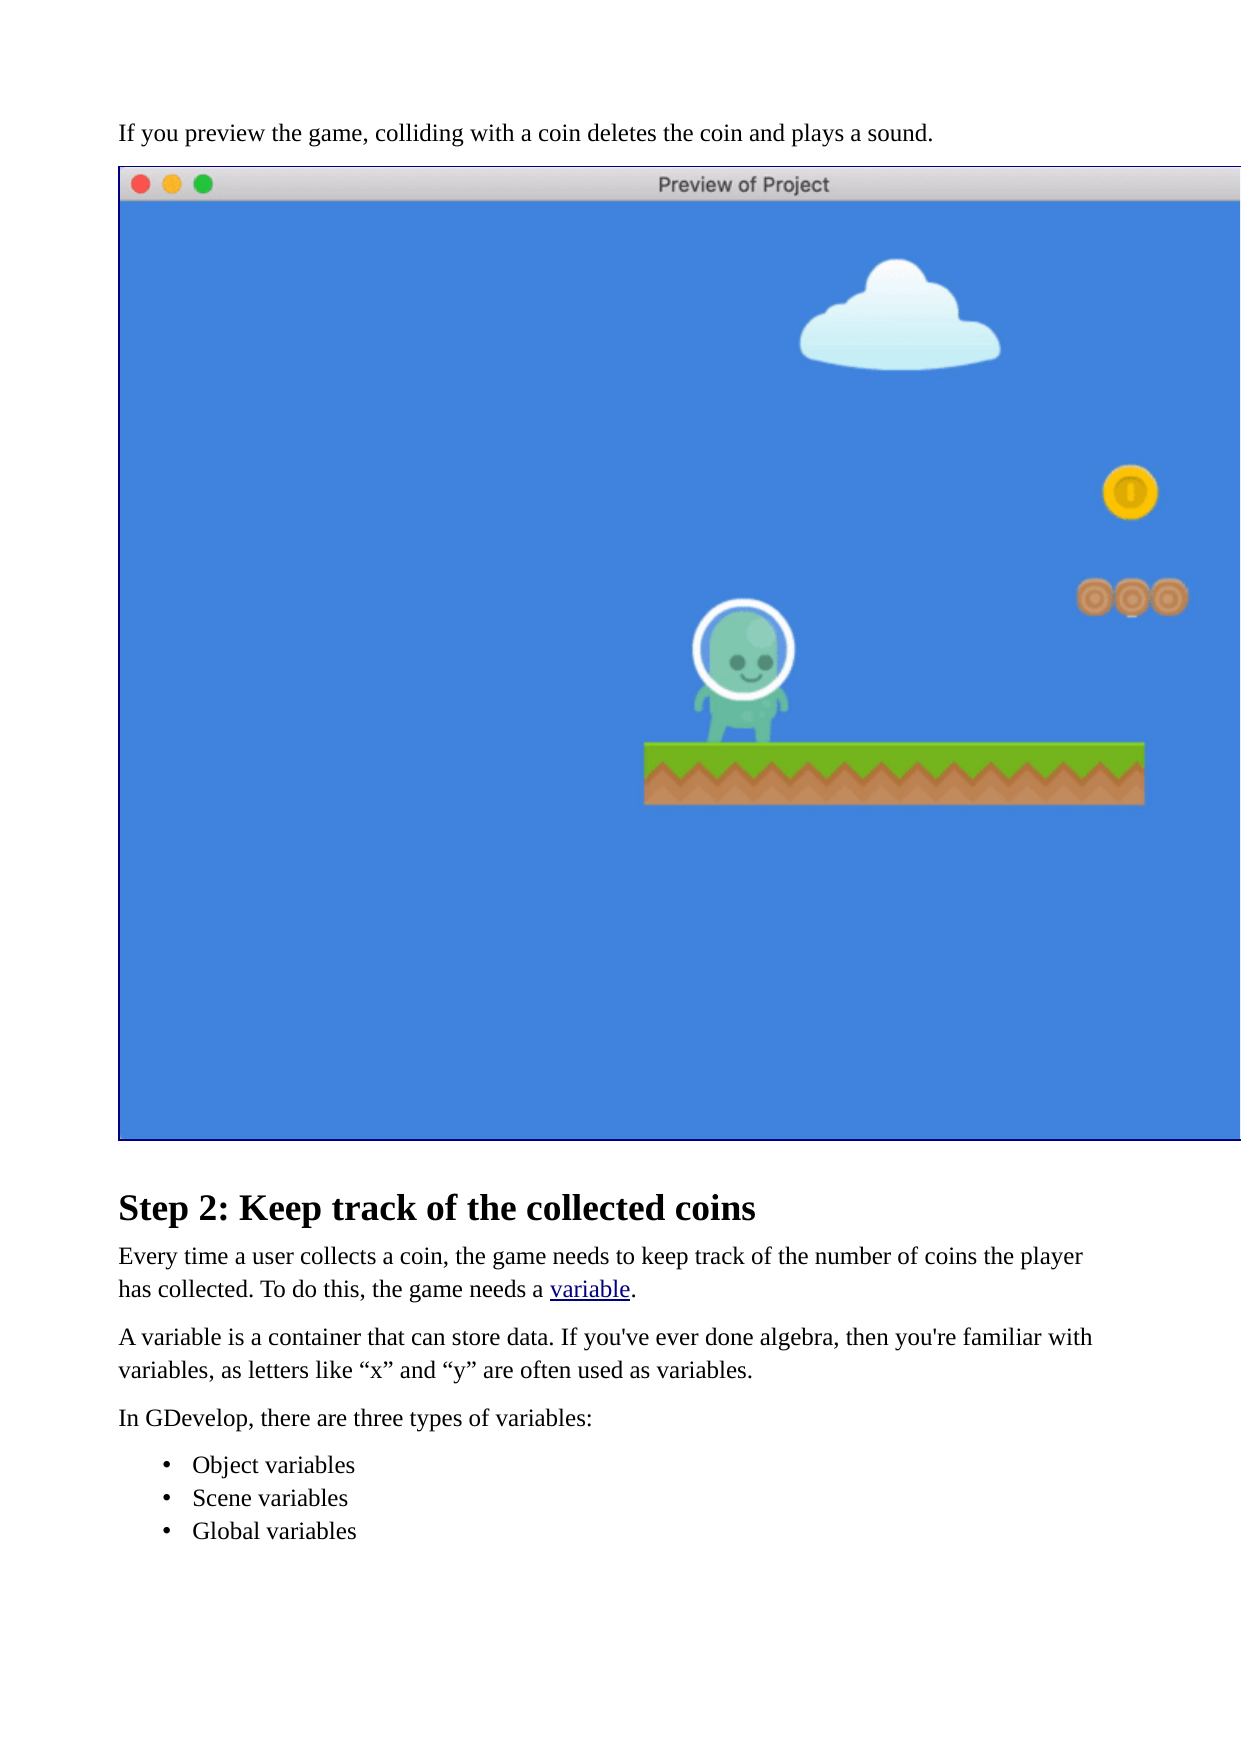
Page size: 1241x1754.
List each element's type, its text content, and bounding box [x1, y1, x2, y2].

text If you preview the game, colliding with a coin deletes the coin and plays a sound. [118, 118, 1122, 147]
list Global variables [162, 1516, 1122, 1545]
picture [120, 167, 1241, 1139]
list Object variables [162, 1450, 1122, 1479]
subtitle Step 2: Keep track of the collected coins [118, 1186, 1122, 1229]
text Every time a user collects a coin, the game needs to keep track of the number of coins the player has collected. To do this, the game needs a variable. [118, 1241, 1122, 1303]
text In GDevelop, there are three types of variables: [118, 1403, 1122, 1431]
list Scene variables [162, 1483, 1122, 1512]
text A variable is a container that can store data. If you've ever done algebra, then you're familiar with variables, as letters like “x” and “y” are often used as variables. [118, 1322, 1122, 1384]
